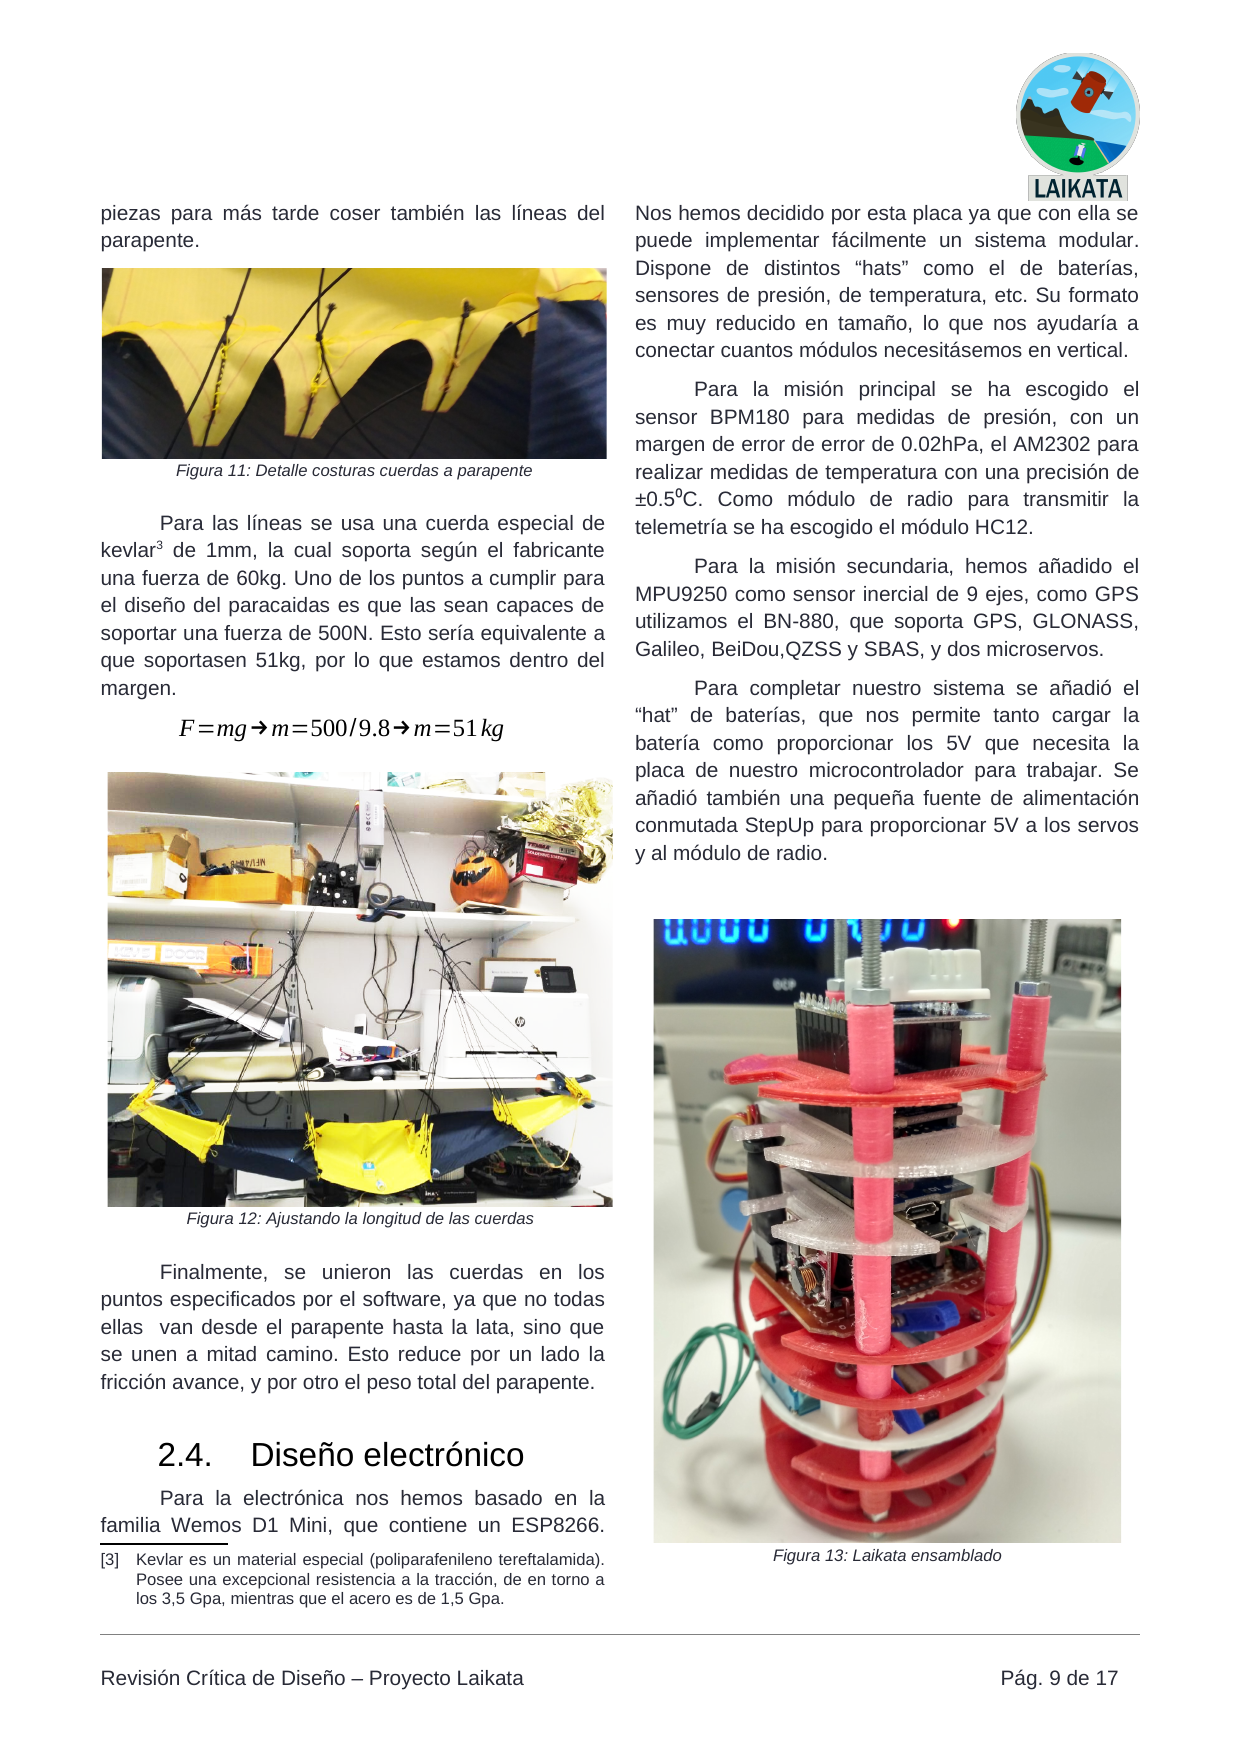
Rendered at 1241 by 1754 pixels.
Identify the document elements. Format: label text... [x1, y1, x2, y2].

text Figura 12: Ajustando la longitud de las cuerdas [108, 1207, 613, 1228]
text [102, 268, 607, 351]
text Para completar nuestro sistema se añadió el “hat” de baterías, que nos permite tanto cargar la batería como proporcionar los 5V que necesita la placa de nuestro microcontrolador para trabajar. Se añadió también una pequeña fuente de alimentación conmutada StepUp para proporcionar 5V a los servos y al módulo de radio. [635, 676, 1140, 865]
picture [101, 351, 607, 391]
text Para las líneas se usa una cuerda especial de kevlar de 1mm, la cual soporta según el fabricante una fuerza de 60kg. Uno de los puntos a cumplir para el diseño del paracaidas es que las sean capaces de soportar una fuerza de 500N. Esto sería equivalente a que soportasen 51kg, por lo que estamos dentro del margen. [100, 267, 605, 700]
text Para la electrónica nos hemos basado en la familia Wemos D1 Mini, que contiene un ESP8266. [100, 1486, 605, 1537]
text piezas para más tarde coser también las líneas del parapente. [100, 201, 605, 252]
picture [107, 772, 613, 1207]
text Para la misión secundaria, hemos añadido el MPU9250 como sensor inercial de 9 ejes, como GPS utilizamos el BN-880, que soporta GPS, GLONASS, Galileo, BeiDou,QZSS y SBAS, y dos microservos. [635, 554, 1140, 661]
text Kevlar es un material especial (poliparafenileno tereftalamida). Posee una excepcional resistencia a la tracción, de en torno a los 3,5 Gpa, mientras que el acero es de 1,5 Gpa. [100, 1550, 605, 1608]
text Para la misión principal se ha escogido el sensor BPM180 para medidas de presión, con un margen de error de error de 0.02hPa, el AM2302 para realizar medidas de temperatura con una precisión de ±0.5⁰C. Como módulo de radio para transmitir la telemetría se ha escogido el módulo HC12. [635, 377, 1140, 539]
text Figura 11: Detalle costuras cuerdas a parapente [102, 391, 607, 480]
picture [653, 919, 1122, 1543]
text Figura 13: Laikata ensamblado [653, 1543, 1121, 1565]
text Finalmente, se unieron las cuerdas en los puntos especificados por el software, ya que no todas ellas van desde el parapente hasta la lata, sino que se unen a mitad camino. Esto reduce por un lado la fricción avance, y por otro el peso total del parapente. [100, 758, 613, 1393]
text [108, 764, 613, 772]
picture [1016, 53, 1140, 201]
subtitle Diseño electrónico [213, 1434, 605, 1473]
text Nos hemos decidido por esta placa ya que con ella se puede implementar fácilmente un sistema modular. Dispone de distintos “hats” como el de baterías, sensores de presión, de temperatura, etc. Su formato es muy reducido en tamaño, lo que nos ayudaría a conectar cuantos módulos necesitásemos en vertical. [635, 201, 1140, 362]
